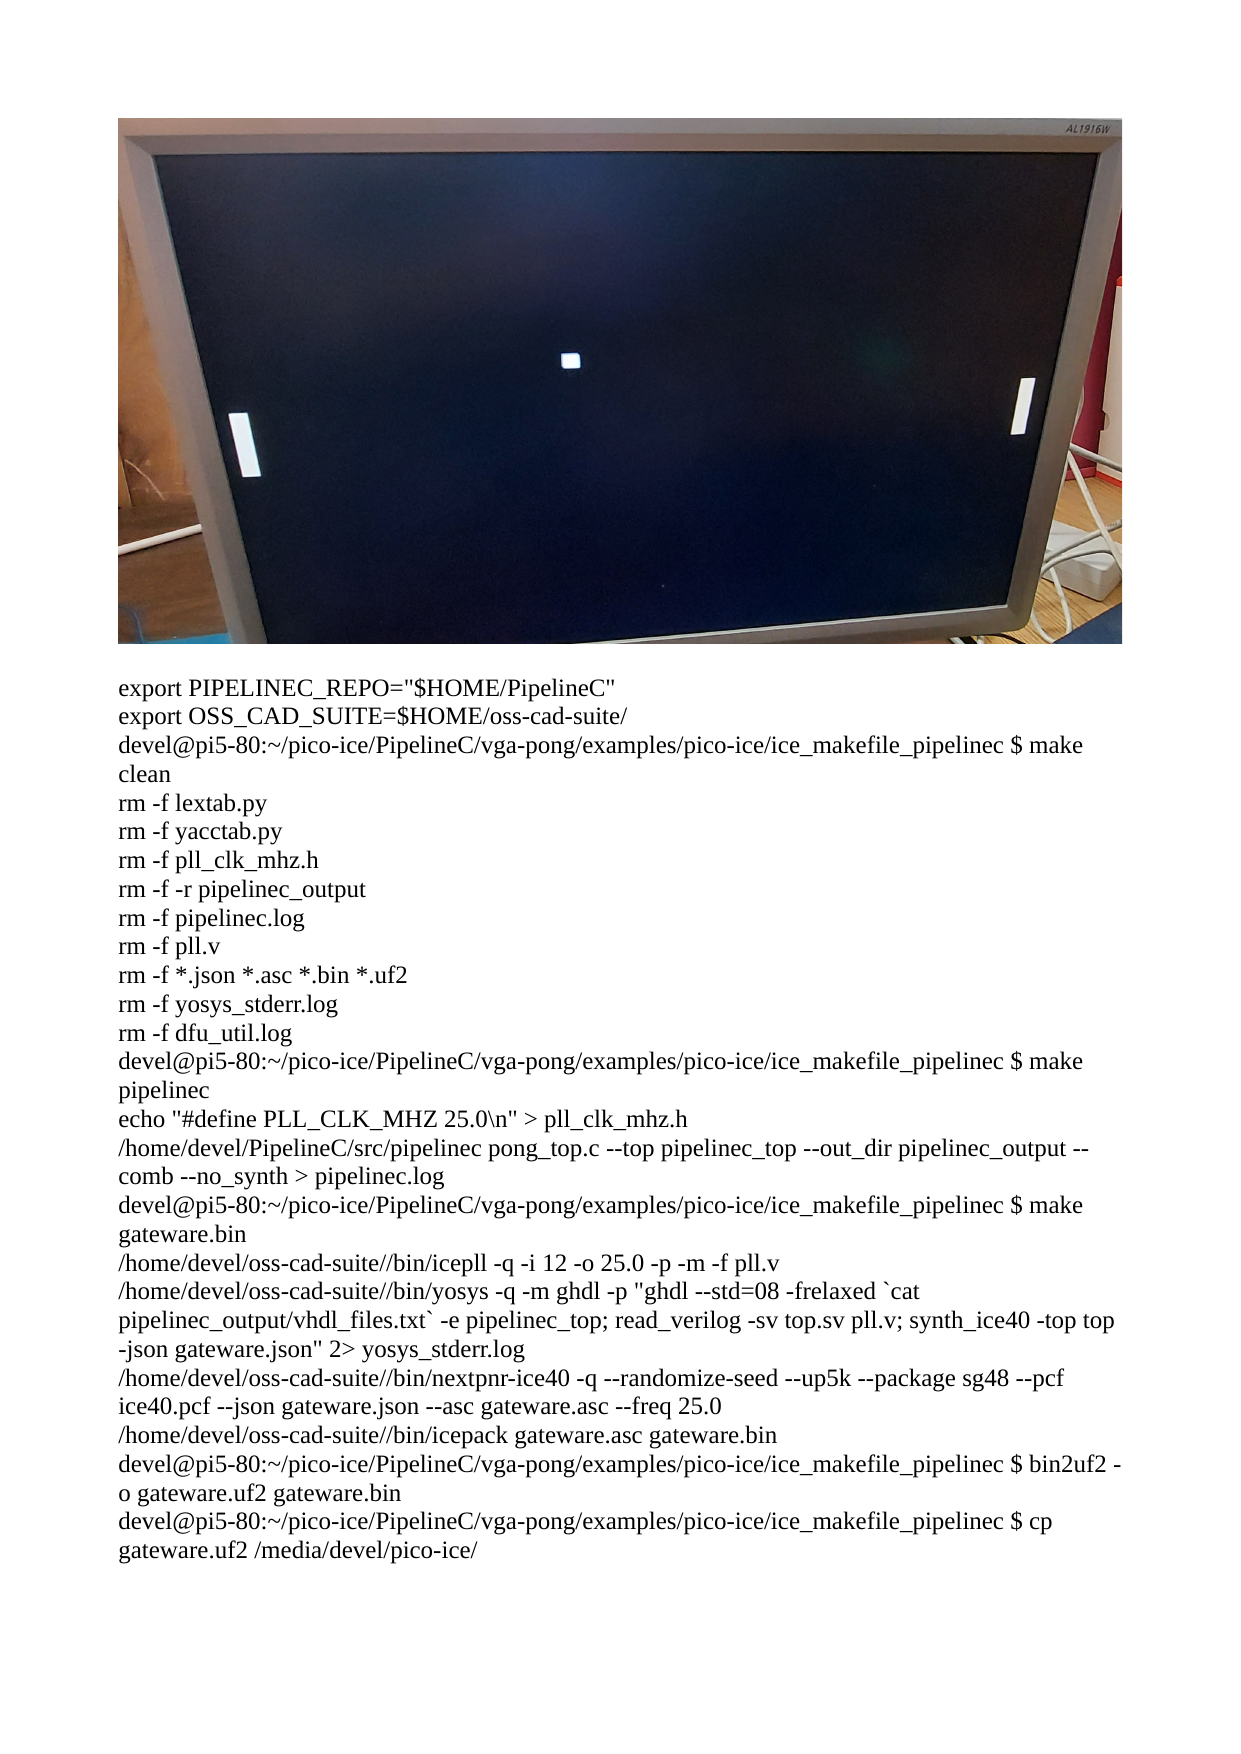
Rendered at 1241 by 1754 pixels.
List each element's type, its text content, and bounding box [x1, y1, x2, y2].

text devel@pi5-80:~/pico-ice/PipelineC/vga-pong/examples/pico-ice/ice_makefile_pipelinec $ cp gateware.uf2 /media/devel/pico-ice/ [118, 1506, 1122, 1564]
text rm -f pipelinec.log [118, 903, 1122, 931]
text rm -f *.json *.asc *.bin *.uf2 [118, 960, 1122, 989]
text rm -f yosys_stderr.log [118, 989, 1122, 1018]
text /home/devel/oss-cad-suite//bin/nextpnr-ice40 -q --randomize-seed --up5k --package sg48 --pcf ice40.pcf --json gateware.json --asc gateware.asc --freq 25.0 [118, 1363, 1122, 1420]
text /home/devel/oss-cad-suite//bin/icepll -q -i 12 -o 25.0 -p -m -f pll.v [118, 1248, 1122, 1276]
text /home/devel/oss-cad-suite//bin/yosys -q -m ghdl -p "ghdl --std=08 -frelaxed `cat pipelinec_output/vhdl_files.txt` -e pipelinec_top; read_verilog -sv top.sv pll.v; synth_ice40 -top top -json gateware.json" 2> yosys_stderr.log [118, 1276, 1122, 1363]
picture [118, 118, 1123, 644]
text devel@pi5-80:~/pico-ice/PipelineC/vga-pong/examples/pico-ice/ice_makefile_pipelinec $ make clean [118, 730, 1122, 788]
text rm -f yacctab.py [118, 816, 1122, 845]
text devel@pi5-80:~/pico-ice/PipelineC/vga-pong/examples/pico-ice/ice_makefile_pipelinec $ bin2uf2 -o gateware.uf2 gateware.bin [118, 1449, 1122, 1506]
text export PIPELINEC_REPO="$HOME/PipelineC" [118, 673, 1122, 701]
text rm -f pll.v [118, 931, 1122, 960]
text /home/devel/PipelineC/src/pipelinec pong_top.c --top pipelinec_top --out_dir pipelinec_output --comb --no_synth > pipelinec.log [118, 1133, 1122, 1190]
text rm -f lextab.py [118, 788, 1122, 816]
text devel@pi5-80:~/pico-ice/PipelineC/vga-pong/examples/pico-ice/ice_makefile_pipelinec $ make gateware.bin [118, 1190, 1122, 1248]
text /home/devel/oss-cad-suite//bin/icepack gateware.asc gateware.bin [118, 1420, 1122, 1449]
text devel@pi5-80:~/pico-ice/PipelineC/vga-pong/examples/pico-ice/ice_makefile_pipelinec $ make pipelinec [118, 1046, 1122, 1104]
text export OSS_CAD_SUITE=$HOME/oss-cad-suite/ [118, 701, 1122, 730]
text rm -f pll_clk_mhz.h [118, 845, 1122, 874]
text rm -f dfu_util.log [118, 1018, 1122, 1046]
text rm -f -r pipelinec_output [118, 874, 1122, 903]
text echo "#define PLL_CLK_MHZ 25.0\n" > pll_clk_mhz.h [118, 1104, 1122, 1133]
